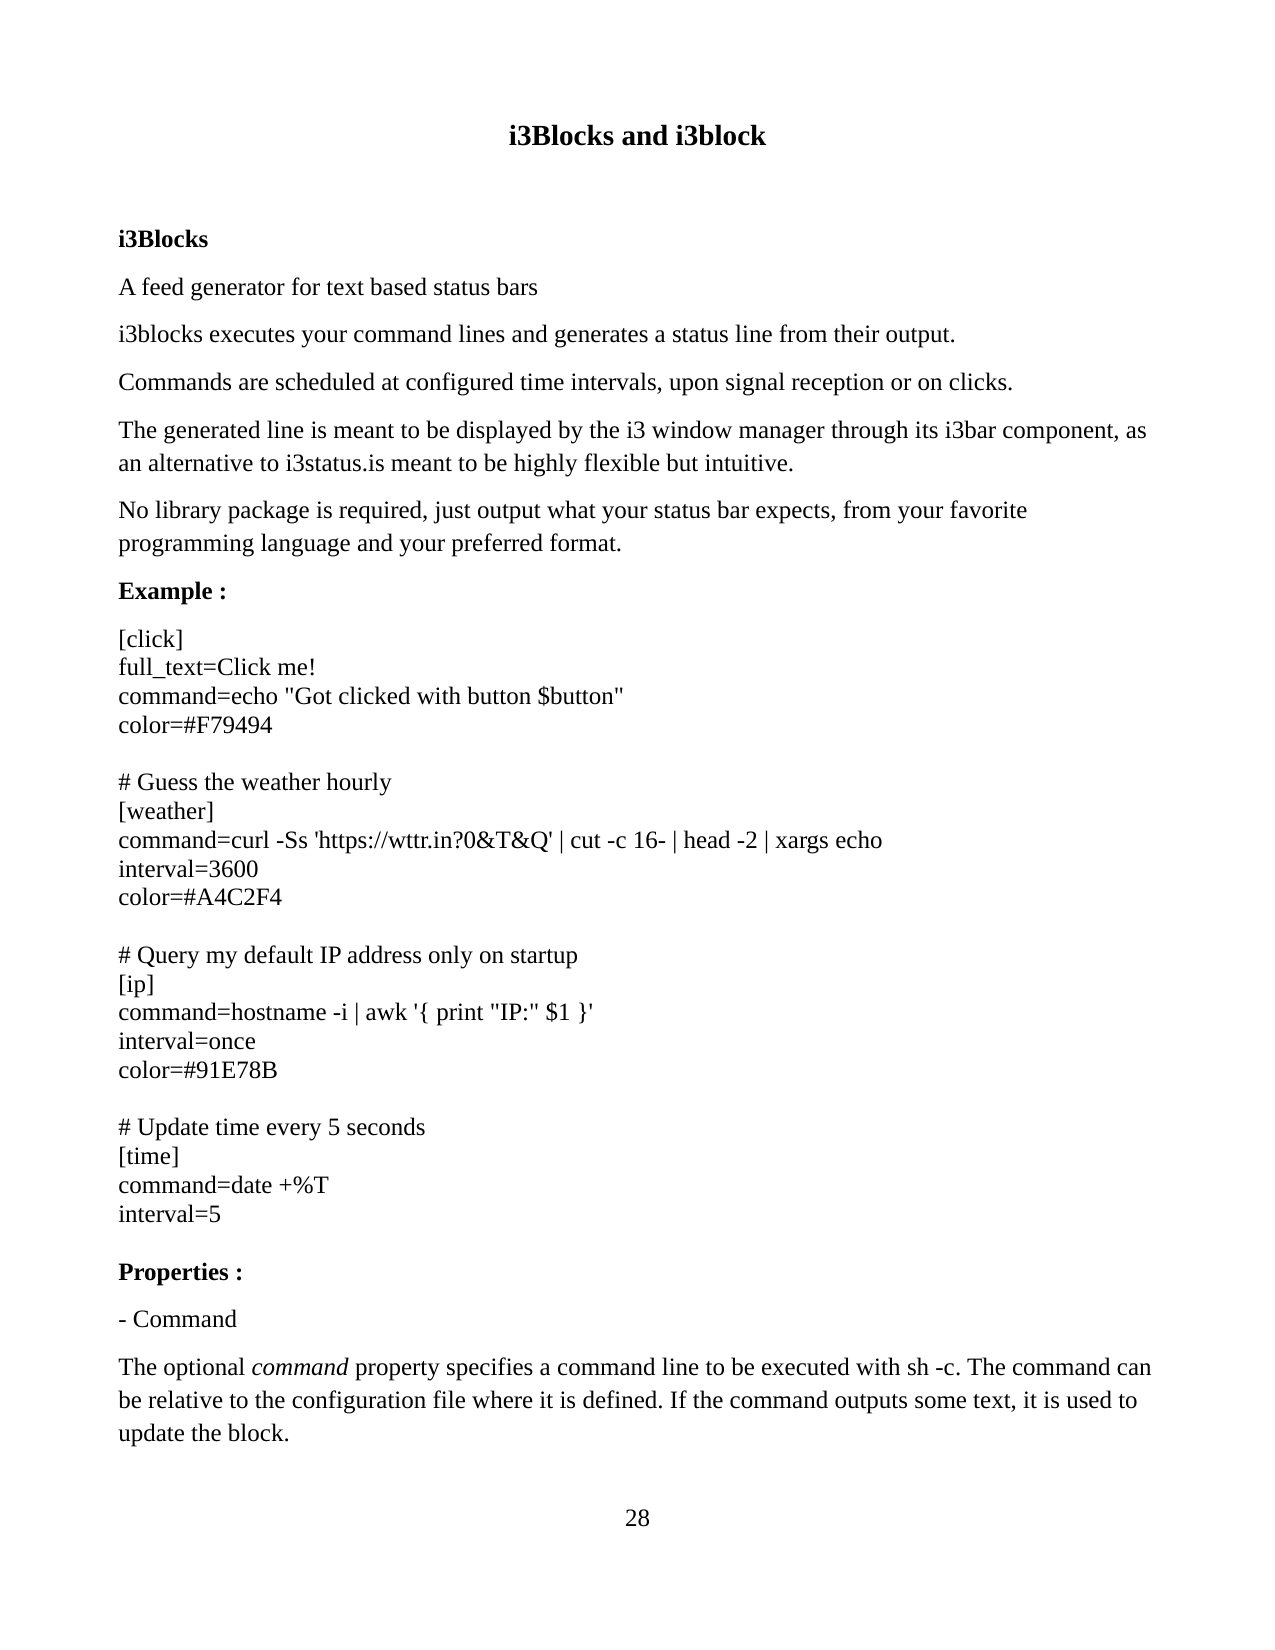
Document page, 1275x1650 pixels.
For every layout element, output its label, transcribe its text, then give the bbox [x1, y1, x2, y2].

text # Query my default IP address only on startup [118, 940, 1157, 969]
text full_text=Click me! [118, 652, 1157, 681]
text interval=3600 [118, 854, 1157, 882]
text i3Blocks [118, 224, 1157, 253]
text # Guess the weather hourly [118, 767, 1157, 796]
text Properties : [118, 1257, 1157, 1286]
text command=echo "Got clicked with button $button" [118, 681, 1157, 710]
text color=#F79494 [118, 710, 1157, 739]
text i3blocks executes your command lines and generates a status line from their output. [118, 319, 1157, 348]
text command=curl -Ss 'https://wttr.in?0&T&Q' | cut -c 16- | head -2 | xargs echo [118, 825, 1157, 854]
text No library package is required, just output what your status bar expects, from your favorite programming language and your preferred format. [118, 495, 1157, 557]
text [click] [118, 624, 1157, 652]
text Commands are scheduled at configured time intervals, upon signal reception or on clicks. [118, 367, 1157, 396]
text command=hostname -i | awk '{ print "IP:" $1 }' [118, 997, 1157, 1026]
text # Update time every 5 seconds [118, 1112, 1157, 1141]
text A feed generator for text based status bars [118, 272, 1157, 301]
text The generated line is meant to be displayed by the i3 window manager through its i3bar component, as an alternative to i3status.is meant to be highly flexible but intuitive. [118, 415, 1157, 477]
text The optional command property specifies a command line to be executed with sh -c. The command can be relative to the configuration file where it is defined. If the command outputs some text, it is used to update the block. [118, 1352, 1157, 1447]
text [time] [118, 1141, 1157, 1170]
text interval=5 [118, 1199, 1157, 1227]
text Example : [118, 576, 1157, 605]
text [weather] [118, 796, 1157, 825]
text [ip] [118, 969, 1157, 997]
text interval=once [118, 1026, 1157, 1055]
text command=date +%T [118, 1170, 1157, 1199]
text color=#91E78B [118, 1055, 1157, 1084]
text - Command [118, 1304, 1157, 1333]
text i3Blocks and i3block [118, 118, 1157, 152]
text color=#A4C2F4 [118, 882, 1157, 911]
